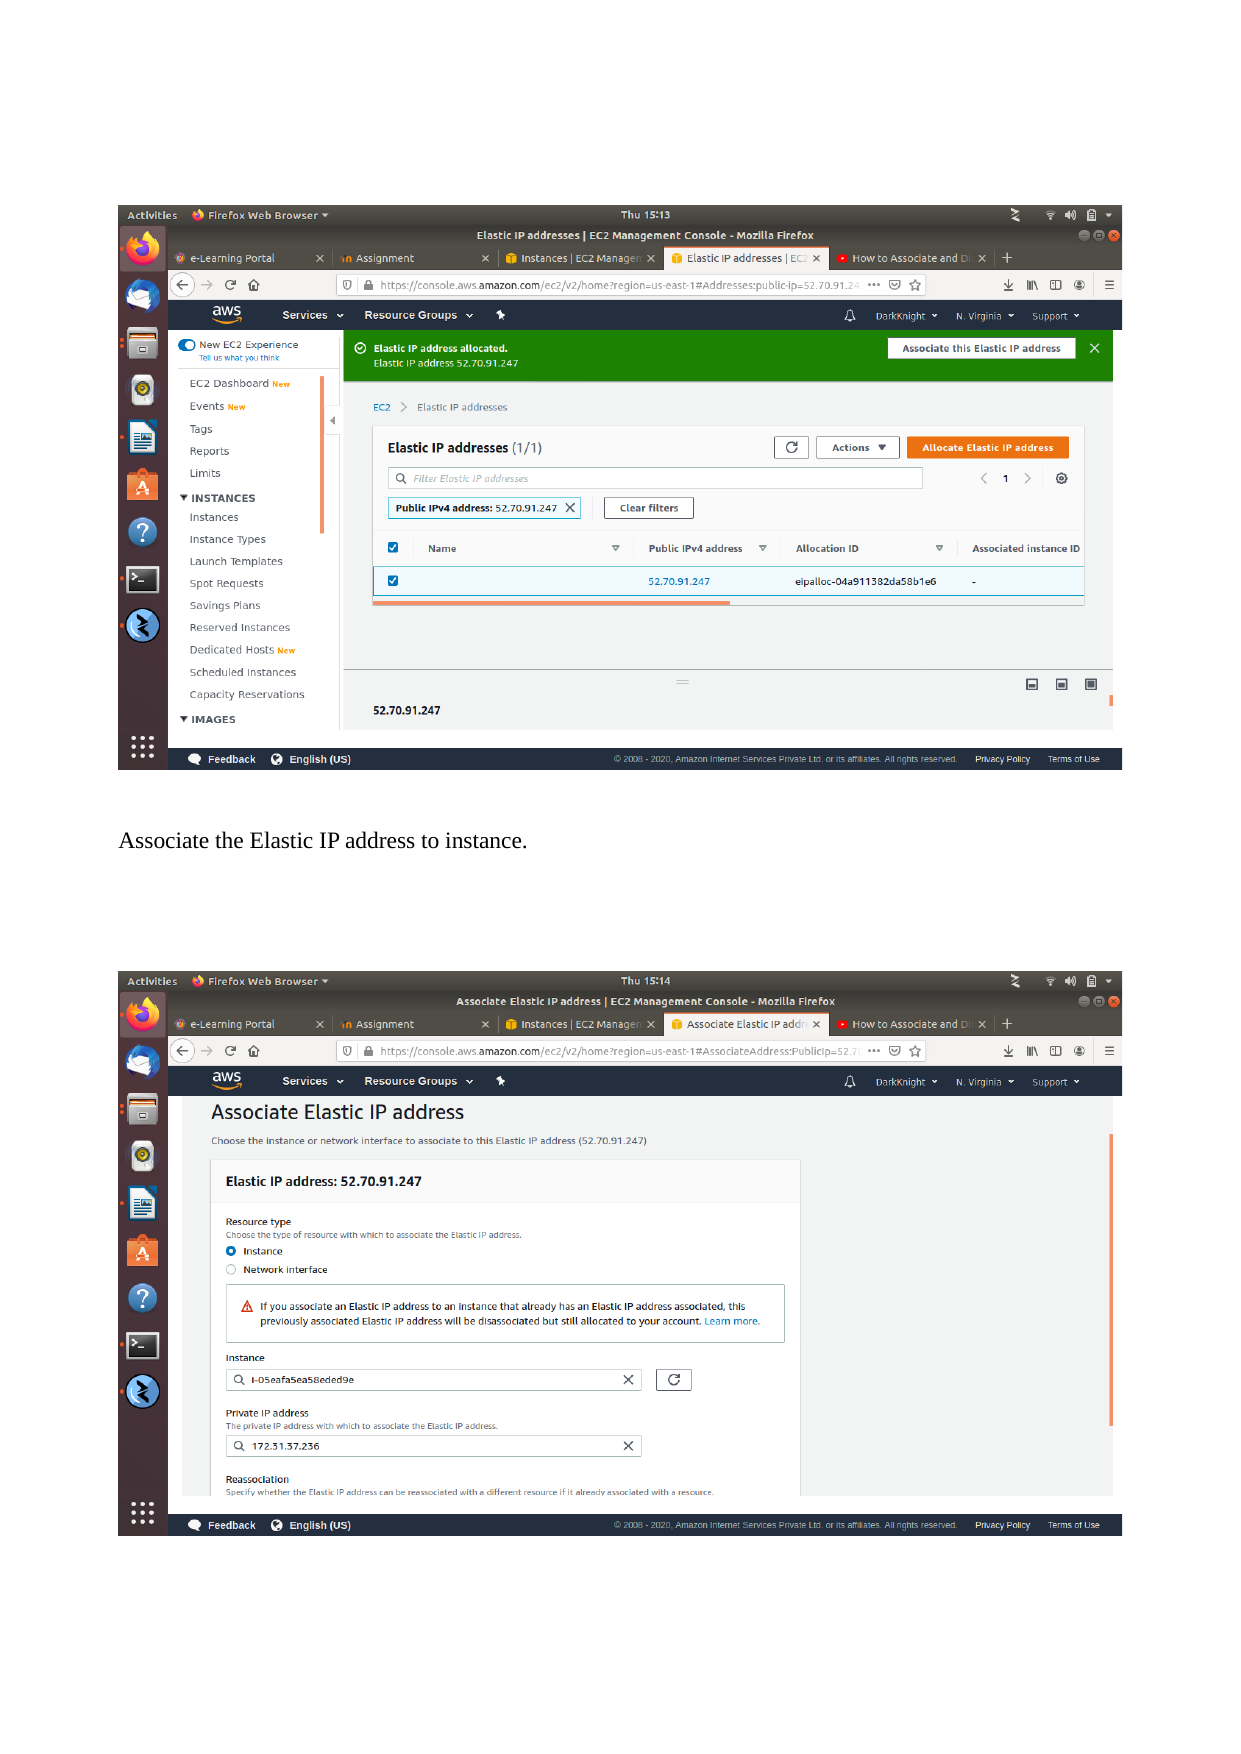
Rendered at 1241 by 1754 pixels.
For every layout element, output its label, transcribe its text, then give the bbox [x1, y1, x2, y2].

picture [118, 205, 1123, 770]
picture [118, 971, 1123, 1536]
text Associate the Elastic IP address to instance. [118, 827, 1122, 854]
